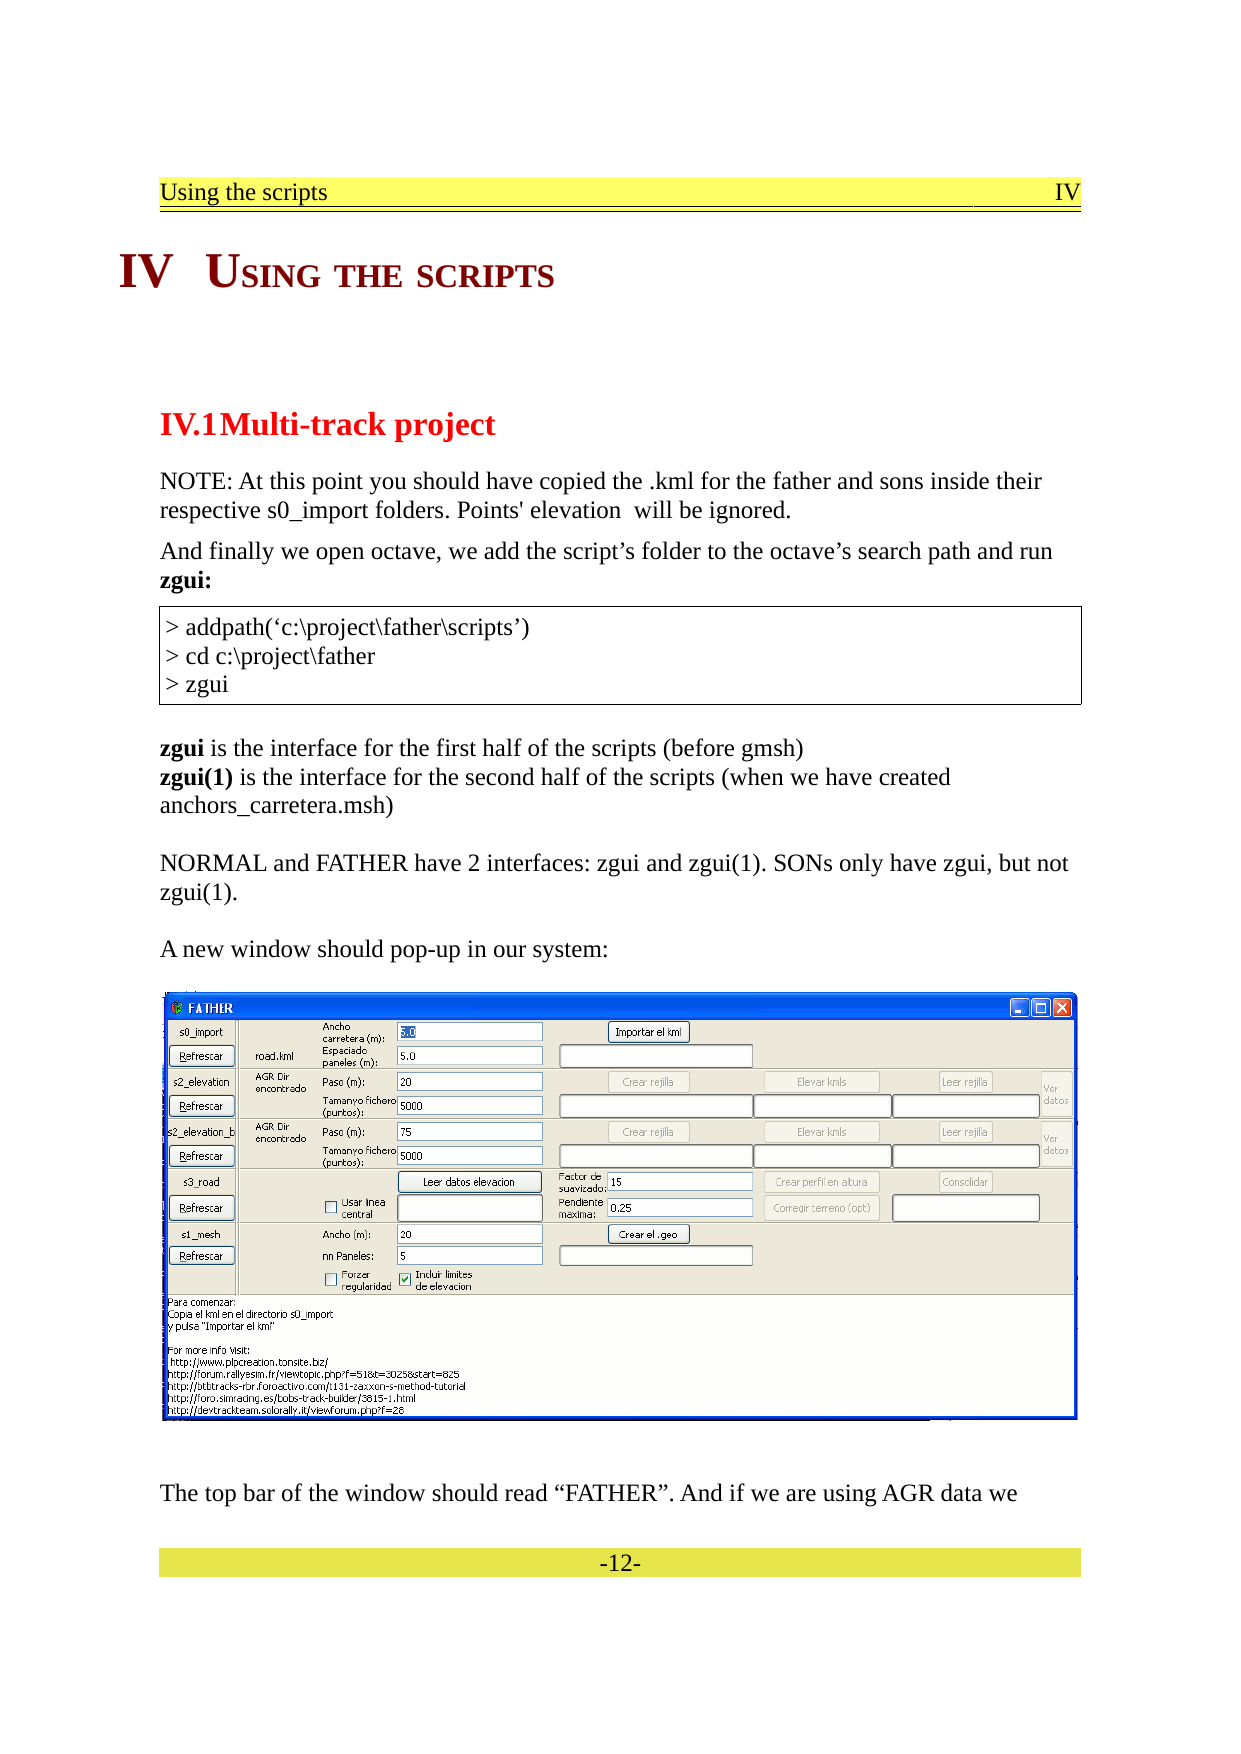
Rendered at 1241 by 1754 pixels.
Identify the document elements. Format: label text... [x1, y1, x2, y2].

text A new window should pop-up in our system: [159, 934, 1081, 963]
text NOTE: At this point you should have copied the .kml for the father and sons inside their respective s0_import folders. Points' elevation will be ignored. [159, 466, 1081, 524]
text zgui(1) is the interface for the second half of the scripts (when we have created anchors_carretera.msh) [159, 762, 1081, 819]
text The top bar of the window should read “FATHER”. And if we are using AGR data we [159, 1478, 1081, 1507]
subtitle Using the scripts [118, 240, 1081, 298]
text And finally we open octave, we add the script’s folder to the octave’s search path and run zgui: [159, 536, 1081, 594]
table_header > addpath(‘c:\project\father\scripts’) > cd c:\project\father > zgui [160, 607, 1081, 704]
picture [162, 991, 1078, 1421]
text zgui is the interface for the first half of the scripts (before gmsh) [159, 733, 1081, 762]
text NORMAL and FATHER have 2 interfaces: zgui and zgui(1). SONs only have zgui, but not zgui(1). [159, 848, 1081, 905]
subtitle Multi-track project [159, 404, 1081, 443]
